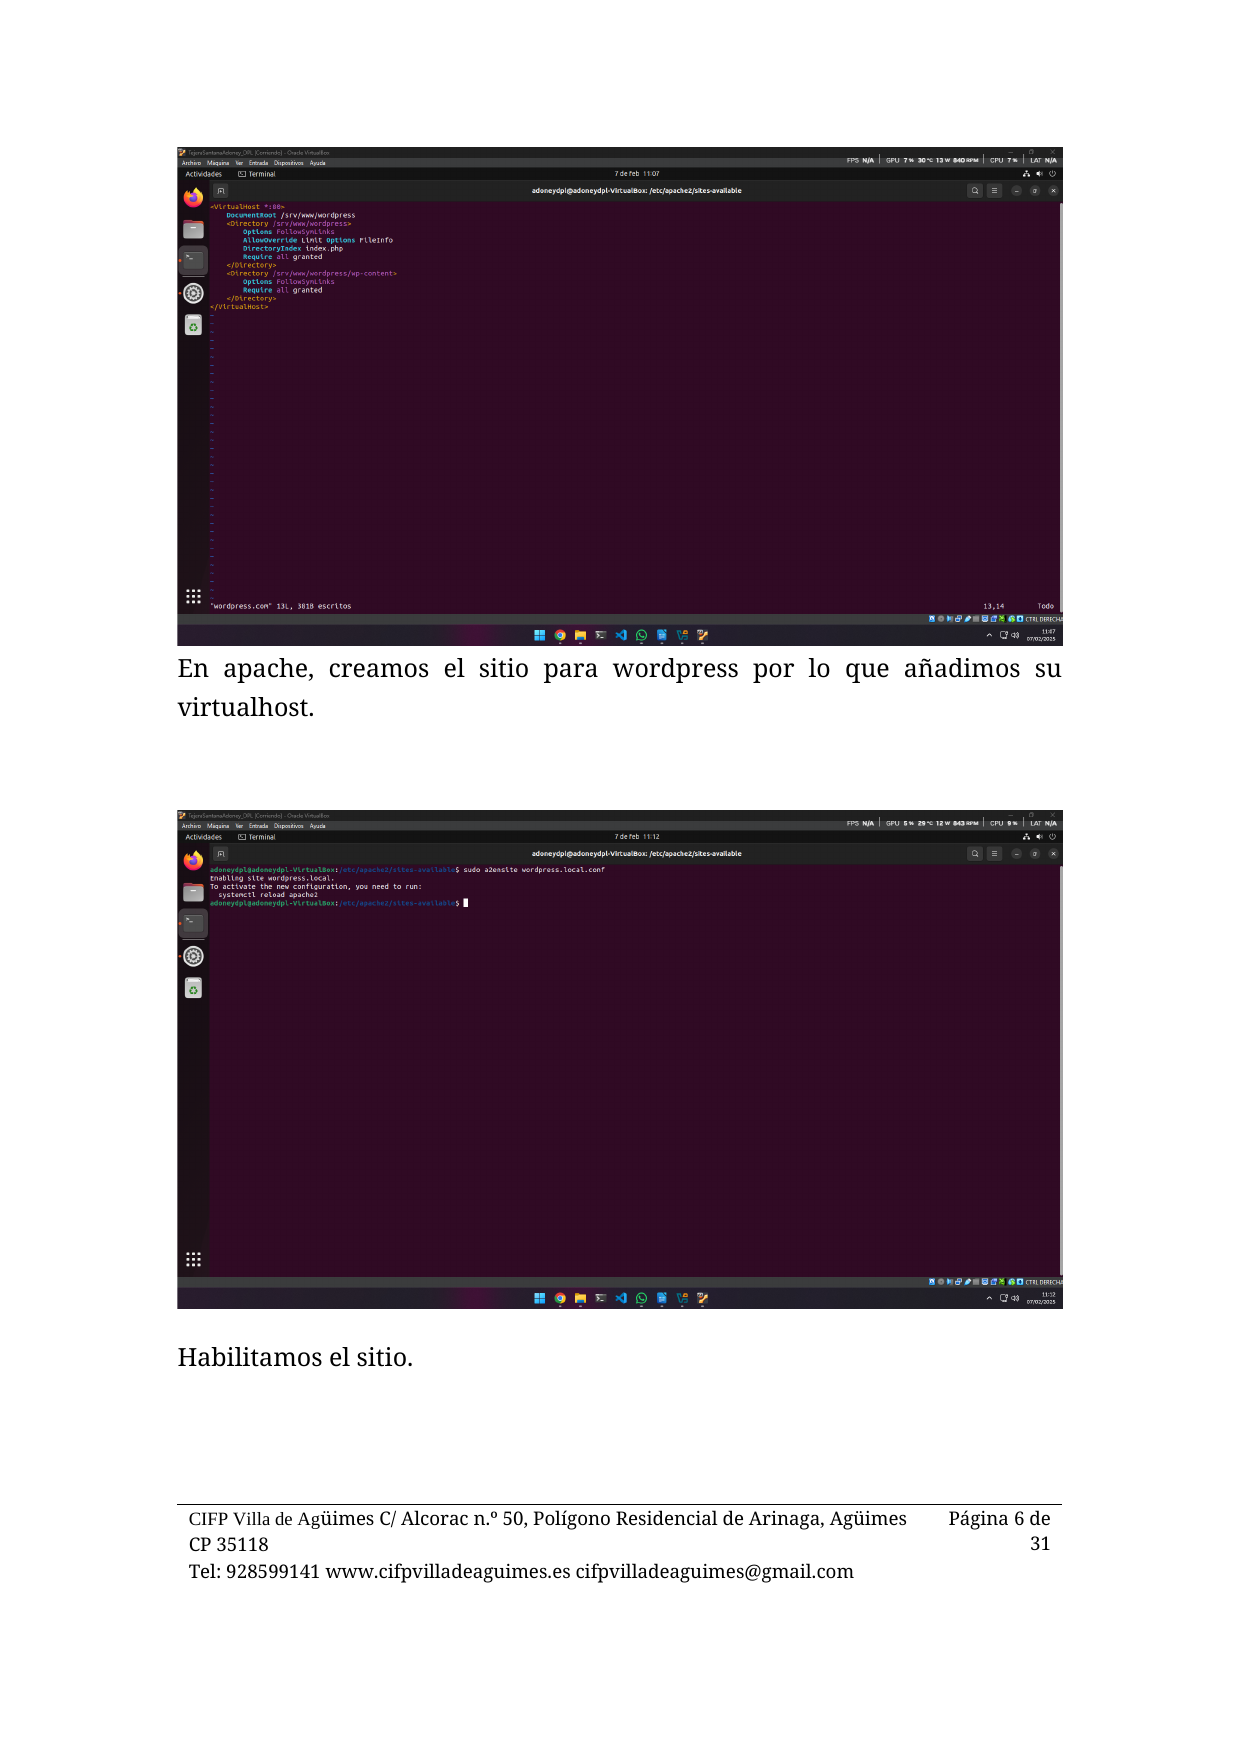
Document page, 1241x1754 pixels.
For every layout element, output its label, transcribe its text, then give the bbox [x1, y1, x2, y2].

picture [177, 147, 1063, 646]
text Habilitamos el sitio. [177, 1309, 1063, 1373]
picture [177, 810, 1063, 1309]
text En apache, creamos el sitio para wordpress por lo que añadimos su virtualhost. [177, 646, 1063, 724]
